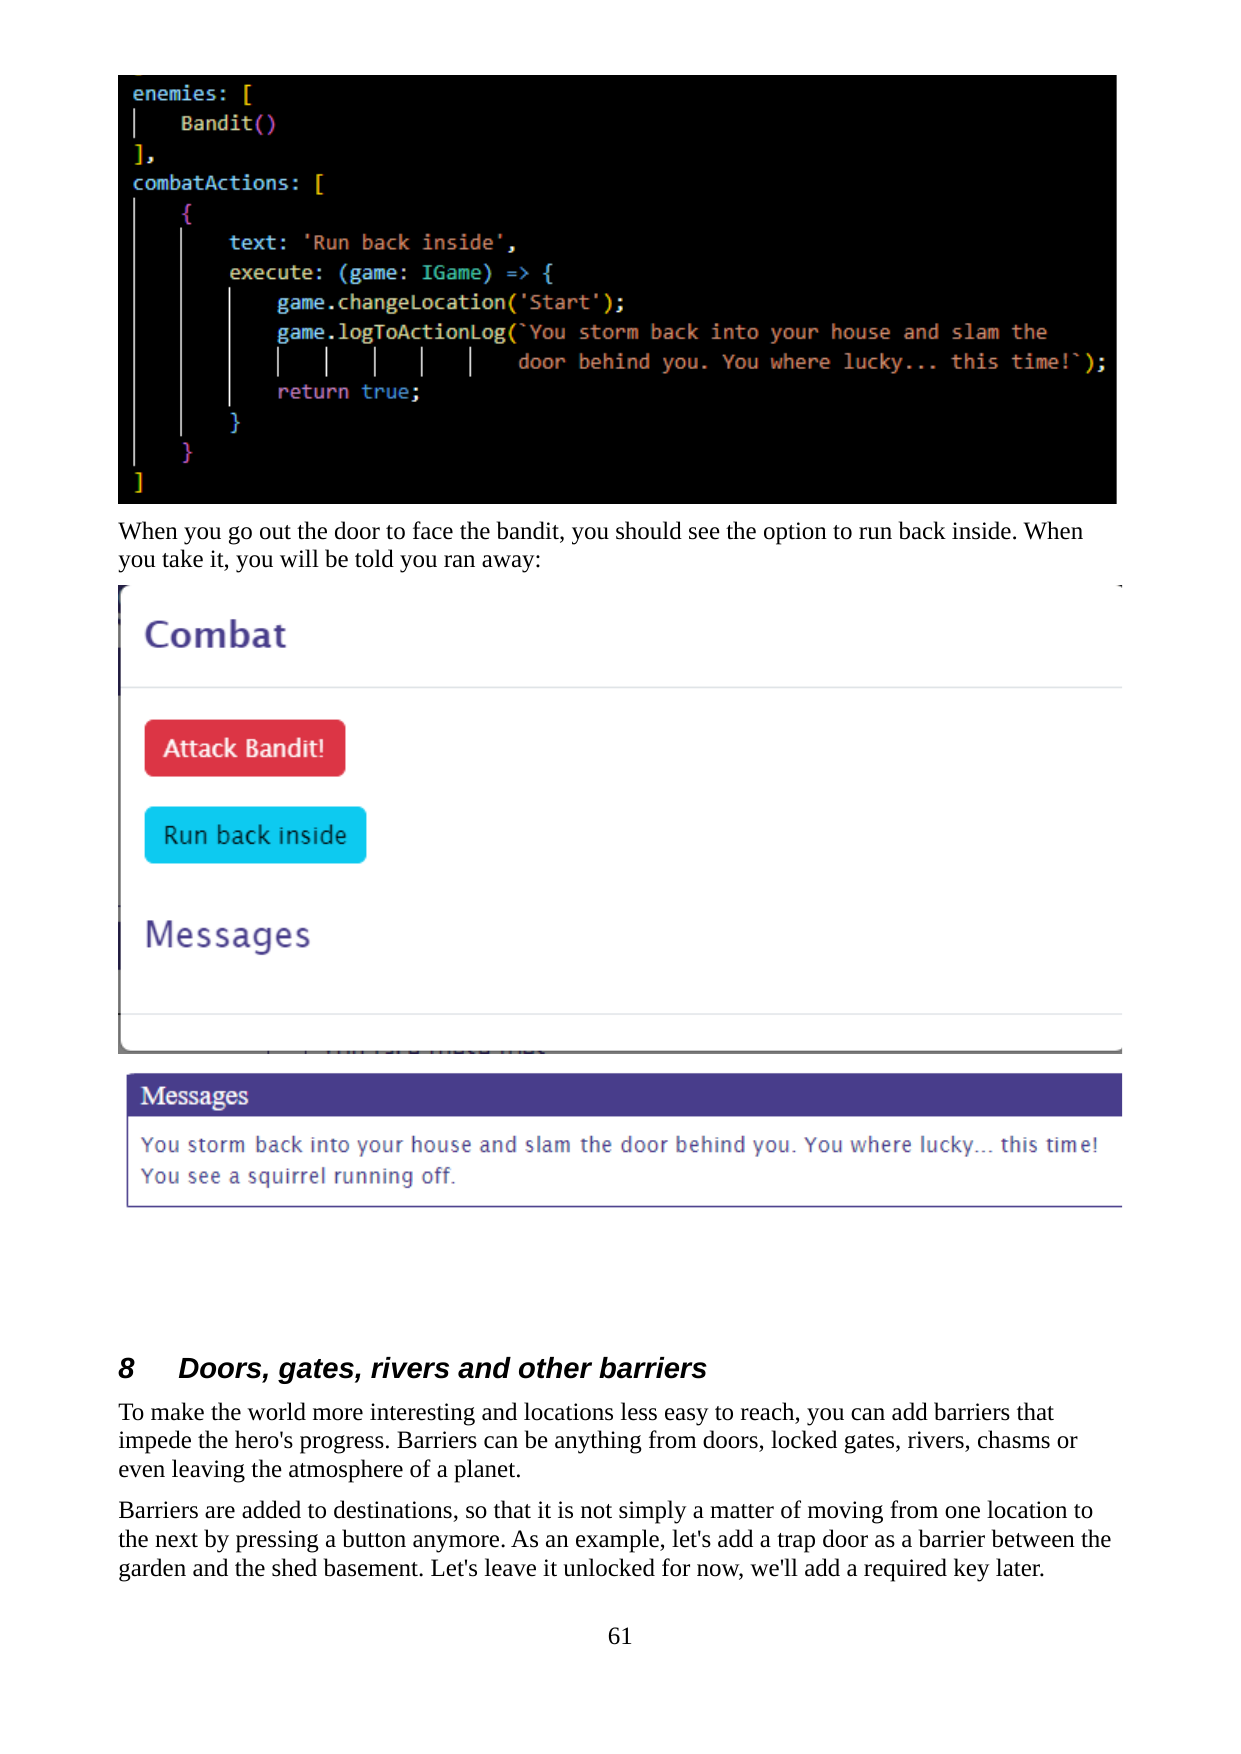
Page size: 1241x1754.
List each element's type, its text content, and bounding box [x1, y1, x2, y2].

text When you go out the door to face the bandit, you should see the option to run back inside. When you take it, you will be told you ran away: [118, 516, 1122, 573]
subtitle Doors, gates, rivers and other barriers [118, 1351, 1122, 1384]
text Barriers are added to destinations, so that it is not simply a matter of moving from one location to the next by pressing a button anymore. As an example, let's add a trap door as a barrier between the garden and the shed basement. Let's leave it unlocked for now, we'll add a required key later. [118, 1496, 1122, 1582]
text To make the world more interesting and locations less easy to reach, you can add barriers that impede the hero's progress. Barriers can be anything from doors, locked gates, rivers, chasms or even leaving the atmosphere of a planet. [118, 1397, 1122, 1483]
